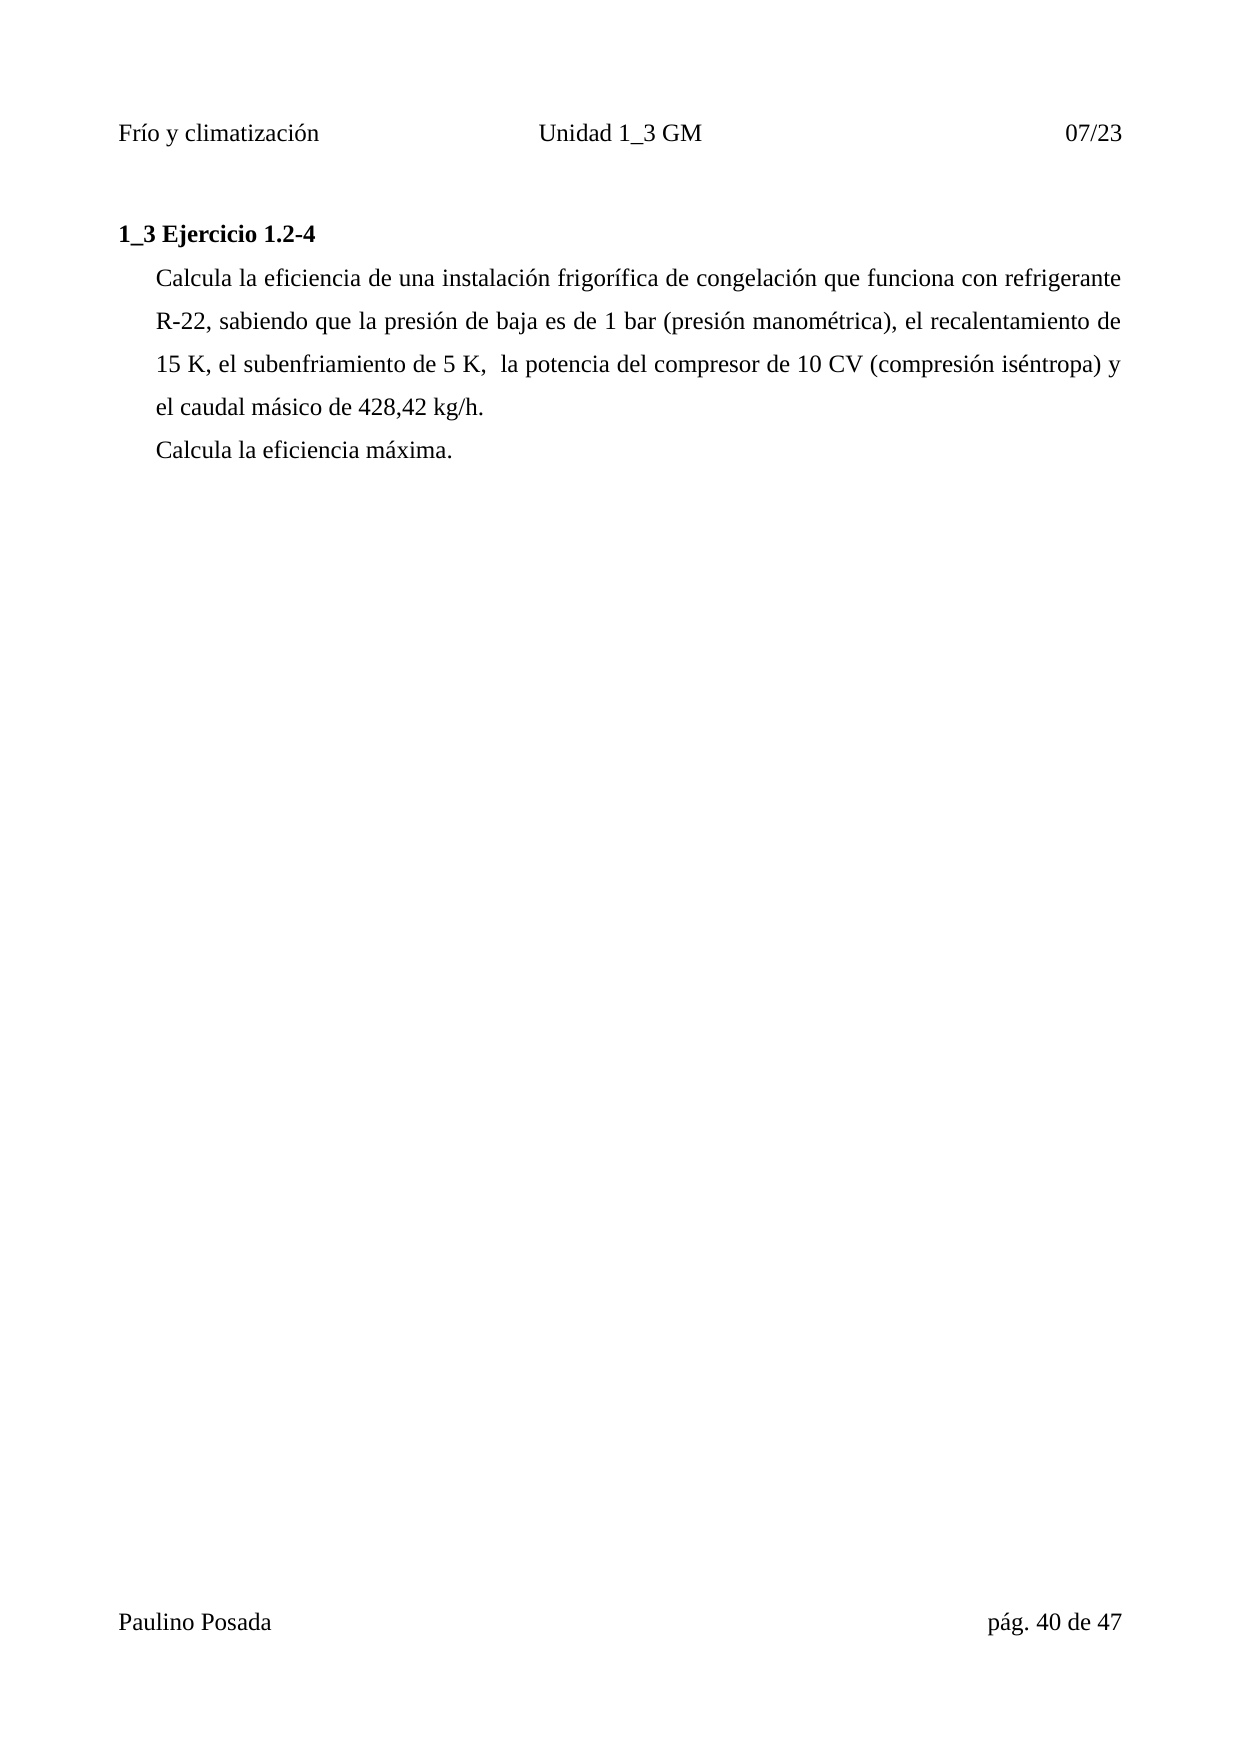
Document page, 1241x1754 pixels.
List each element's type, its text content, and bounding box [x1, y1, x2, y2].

text Calcula la eficiencia de una instalación frigorífica de congelación que funciona con refrigerante R-22, sabiendo que la presión de baja es de 1 bar (presión manométrica), el recalentamiento de 15 K, el subenfriamiento de 5 K, la potencia del compresor de 10 CV (compresión iséntropa) y el caudal másico de 428,42 kg/h. [156, 263, 1122, 421]
text 1_3 Ejercicio 1.2-4 [118, 219, 1122, 248]
text Calcula la eficiencia máxima. [156, 435, 1122, 464]
